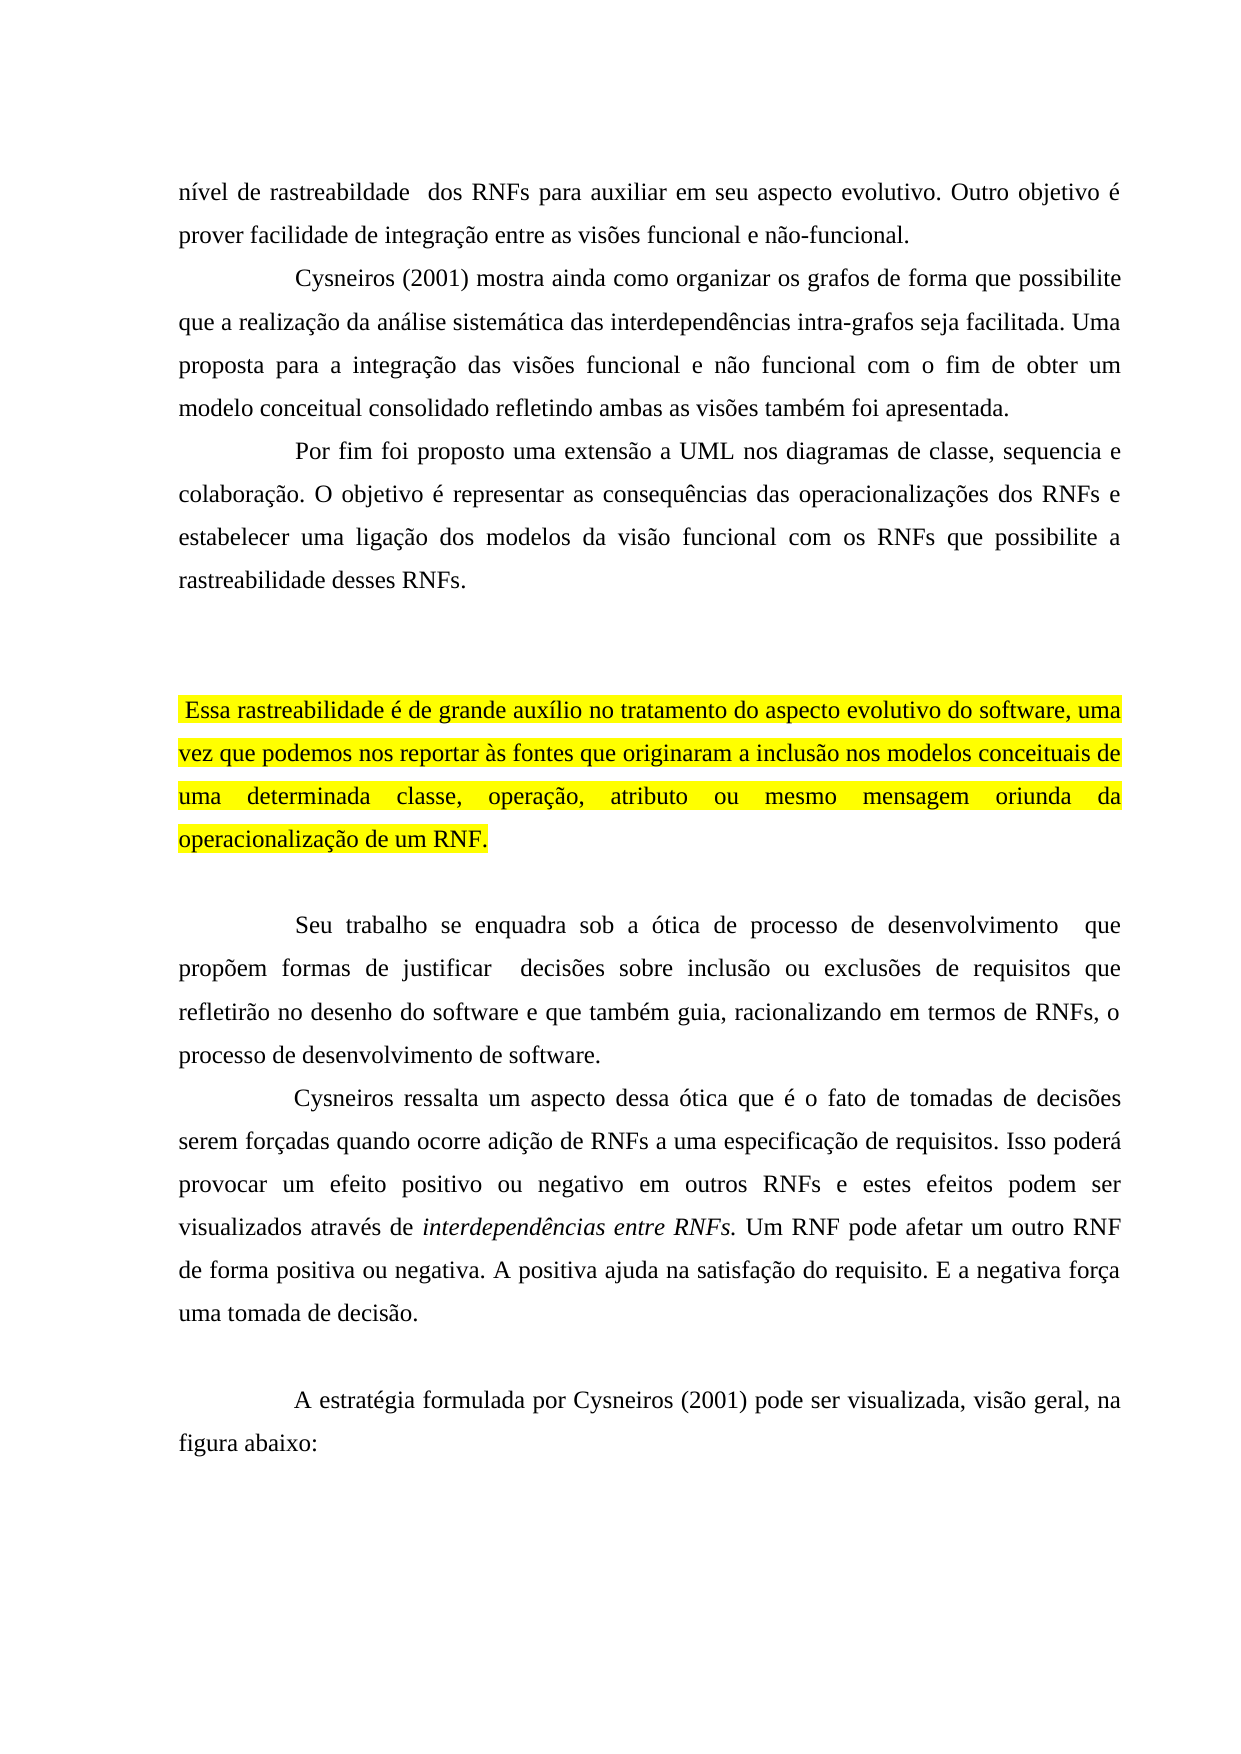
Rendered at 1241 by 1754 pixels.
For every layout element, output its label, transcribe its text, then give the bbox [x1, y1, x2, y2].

text Cysneiros ressalta um aspecto dessa ótica que é o fato de tomadas de decisões serem forçadas quando ocorre adição de RNFs a uma especificação de requisitos. Isso poderá provocar um efeito positivo ou negativo em outros RNFs e estes efeitos podem ser visualizados através de interdependências entre RNFs. Um RNF pode afetar um outro RNF de forma positiva ou negativa. A positiva ajuda na satisfação do requisito. E a negativa força uma tomada de decisão. [178, 1083, 1122, 1327]
text Seu trabalho se enquadra sob a ótica de processo de desenvolvimento que propõem formas de justificar decisões sobre inclusão ou exclusões de requisitos que refletirão no desenho do software e que também guia, racionalizando em termos de RNFs, o processo de desenvolvimento de software. [178, 910, 1122, 1068]
text A estratégia formulada por Cysneiros (2001) pode ser visualizada, visão geral, na figura abaixo: [178, 1385, 1122, 1457]
text Essa rastreabilidade é de grande auxílio no tratamento do aspecto evolutivo do software, uma vez que podemos nos reportar às fontes que originaram a inclusão nos modelos conceituais de uma determinada classe, operação, atributo ou mesmo mensagem oriunda da operacionalização de um RNF. [178, 695, 1122, 853]
text nível de rastreabildade dos RNFs para auxiliar em seu aspecto evolutivo. Outro objetivo é prover facilidade de integração entre as visões funcional e não-funcional. [178, 177, 1122, 249]
text Por fim foi proposto uma extensão a UML nos diagramas de classe, sequencia e colaboração. O objetivo é representar as consequências das operacionalizações dos RNFs e estabelecer uma ligação dos modelos da visão funcional com os RNFs que possibilite a rastreabilidade desses RNFs. [178, 436, 1122, 594]
text Cysneiros (2001) mostra ainda como organizar os grafos de forma que possibilite que a realização da análise sistemática das interdependências intra-grafos seja facilitada. Uma proposta para a integração das visões funcional e não funcional com o fim de obter um modelo conceitual consolidado refletindo ambas as visões também foi apresentada. [178, 263, 1122, 422]
